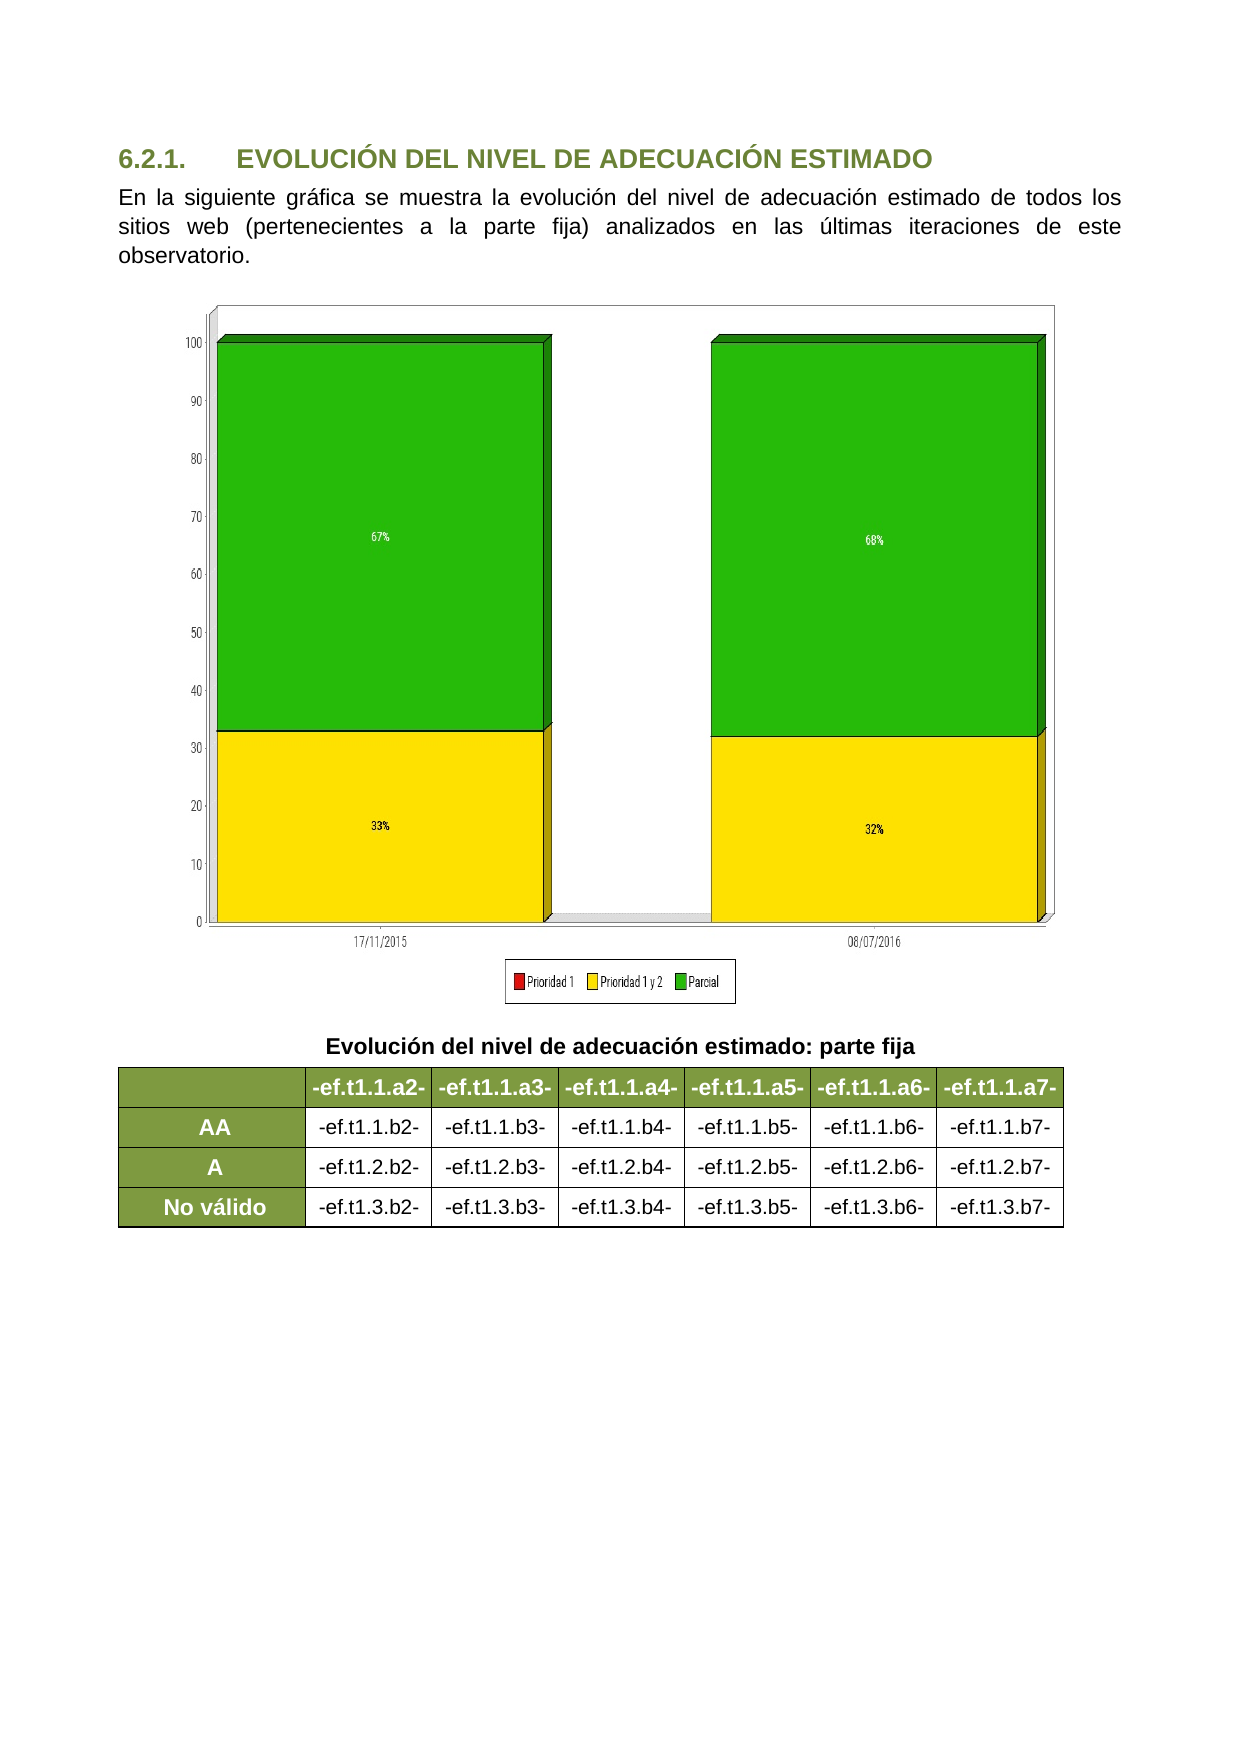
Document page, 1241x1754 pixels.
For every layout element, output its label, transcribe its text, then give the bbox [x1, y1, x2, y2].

table_cell -ef.t1.1.b5- [685, 1108, 810, 1147]
table_cell -ef.t1.1.b2- [306, 1108, 431, 1147]
table_cell -ef.t1.1.b4- [559, 1108, 684, 1147]
table_cell -ef.t1.1.b6- [811, 1108, 936, 1147]
subtitle Evolución del nivel de adecuación estimado [118, 143, 1122, 174]
table_header -ef.t1.1.a2- [306, 1068, 431, 1107]
table_cell No válido [119, 1188, 305, 1226]
table_cell -ef.t1.3.b4- [559, 1188, 684, 1226]
table_cell -ef.t1.2.b6- [811, 1148, 936, 1187]
table_cell -ef.t1.3.b3- [432, 1188, 558, 1226]
table_cell -ef.t1.3.b5- [685, 1188, 810, 1226]
text Evolución del nivel de adecuación estimado: parte fija [118, 1033, 1122, 1059]
table_cell AA [119, 1108, 305, 1147]
table_header -ef.t1.1.a5- [685, 1068, 810, 1107]
table_cell -ef.t1.3.b7- [937, 1188, 1063, 1226]
table_header -ef.t1.1.a6- [811, 1068, 936, 1107]
table_cell -ef.t1.2.b2- [306, 1148, 431, 1187]
table_header -ef.t1.1.a3- [432, 1068, 558, 1107]
table_cell -ef.t1.1.b3- [432, 1108, 558, 1147]
table_cell -ef.t1.2.b4- [559, 1148, 684, 1187]
table_cell -ef.t1.2.b5- [685, 1148, 810, 1187]
text En la siguiente gráfica se muestra la evolución del nivel de adecuación estimado de todos los sitios web (pertenecientes a la parte fija) analizados en las últimas iteraciones de este observatorio. [118, 184, 1122, 268]
table_header -ef.t1.1.a4- [559, 1068, 684, 1107]
picture [178, 295, 1062, 1006]
table_cell -ef.t1.3.b2- [306, 1188, 431, 1226]
table_cell -ef.t1.2.b7- [937, 1148, 1063, 1187]
table_header -ef.t1.1.a7- [937, 1068, 1063, 1107]
table_header [119, 1068, 305, 1107]
table_cell -ef.t1.1.b7- [937, 1108, 1063, 1147]
table_cell A [119, 1148, 305, 1187]
table_cell -ef.t1.3.b6- [811, 1188, 936, 1226]
table_cell -ef.t1.2.b3- [432, 1148, 558, 1187]
